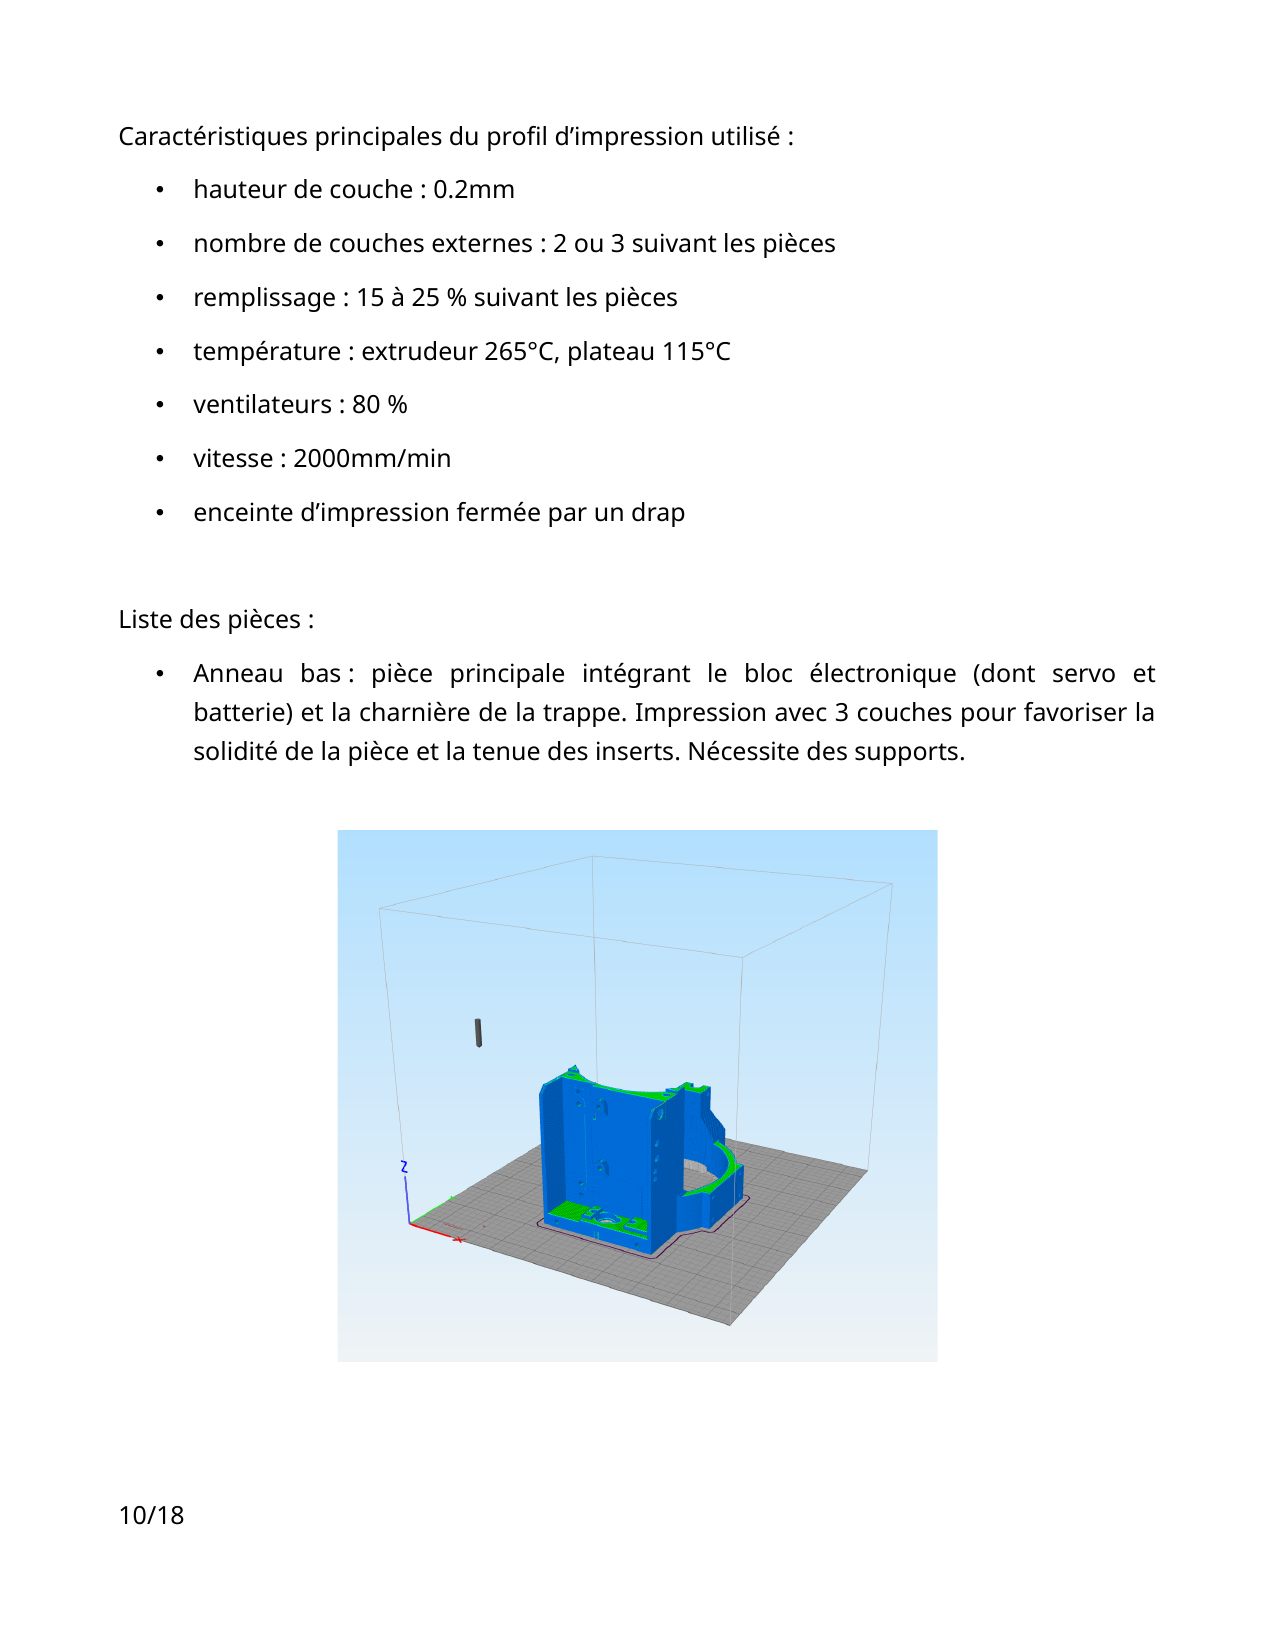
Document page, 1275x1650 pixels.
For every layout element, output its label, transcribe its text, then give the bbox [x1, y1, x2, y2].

list enceinte d’impression fermée par un drap [156, 494, 1157, 528]
list nombre de couches externes : 2 ou 3 suivant les pièces [156, 226, 1157, 260]
list ventilateurs : 80 % [156, 387, 1157, 421]
list température : extrudeur 265°C, plateau 115°C [156, 333, 1157, 367]
list hauteur de couche : 0.2mm [156, 172, 1157, 206]
picture [337, 830, 938, 1362]
list vitesse : 2000mm/min [156, 441, 1157, 475]
list remplissage : 15 à 25 % suivant les pièces [156, 279, 1157, 313]
text Caractéristiques principales du profil d’impression utilisé : [118, 118, 1157, 152]
list Anneau bas : pièce principale intégrant le bloc électronique (dont servo et batterie) et la charnière de la trappe. Impression avec 3 couches pour favoriser la solidité de la pièce et la tenue des inserts. Nécessite des supports. [156, 656, 1157, 768]
text Liste des pièces : [118, 602, 1157, 636]
